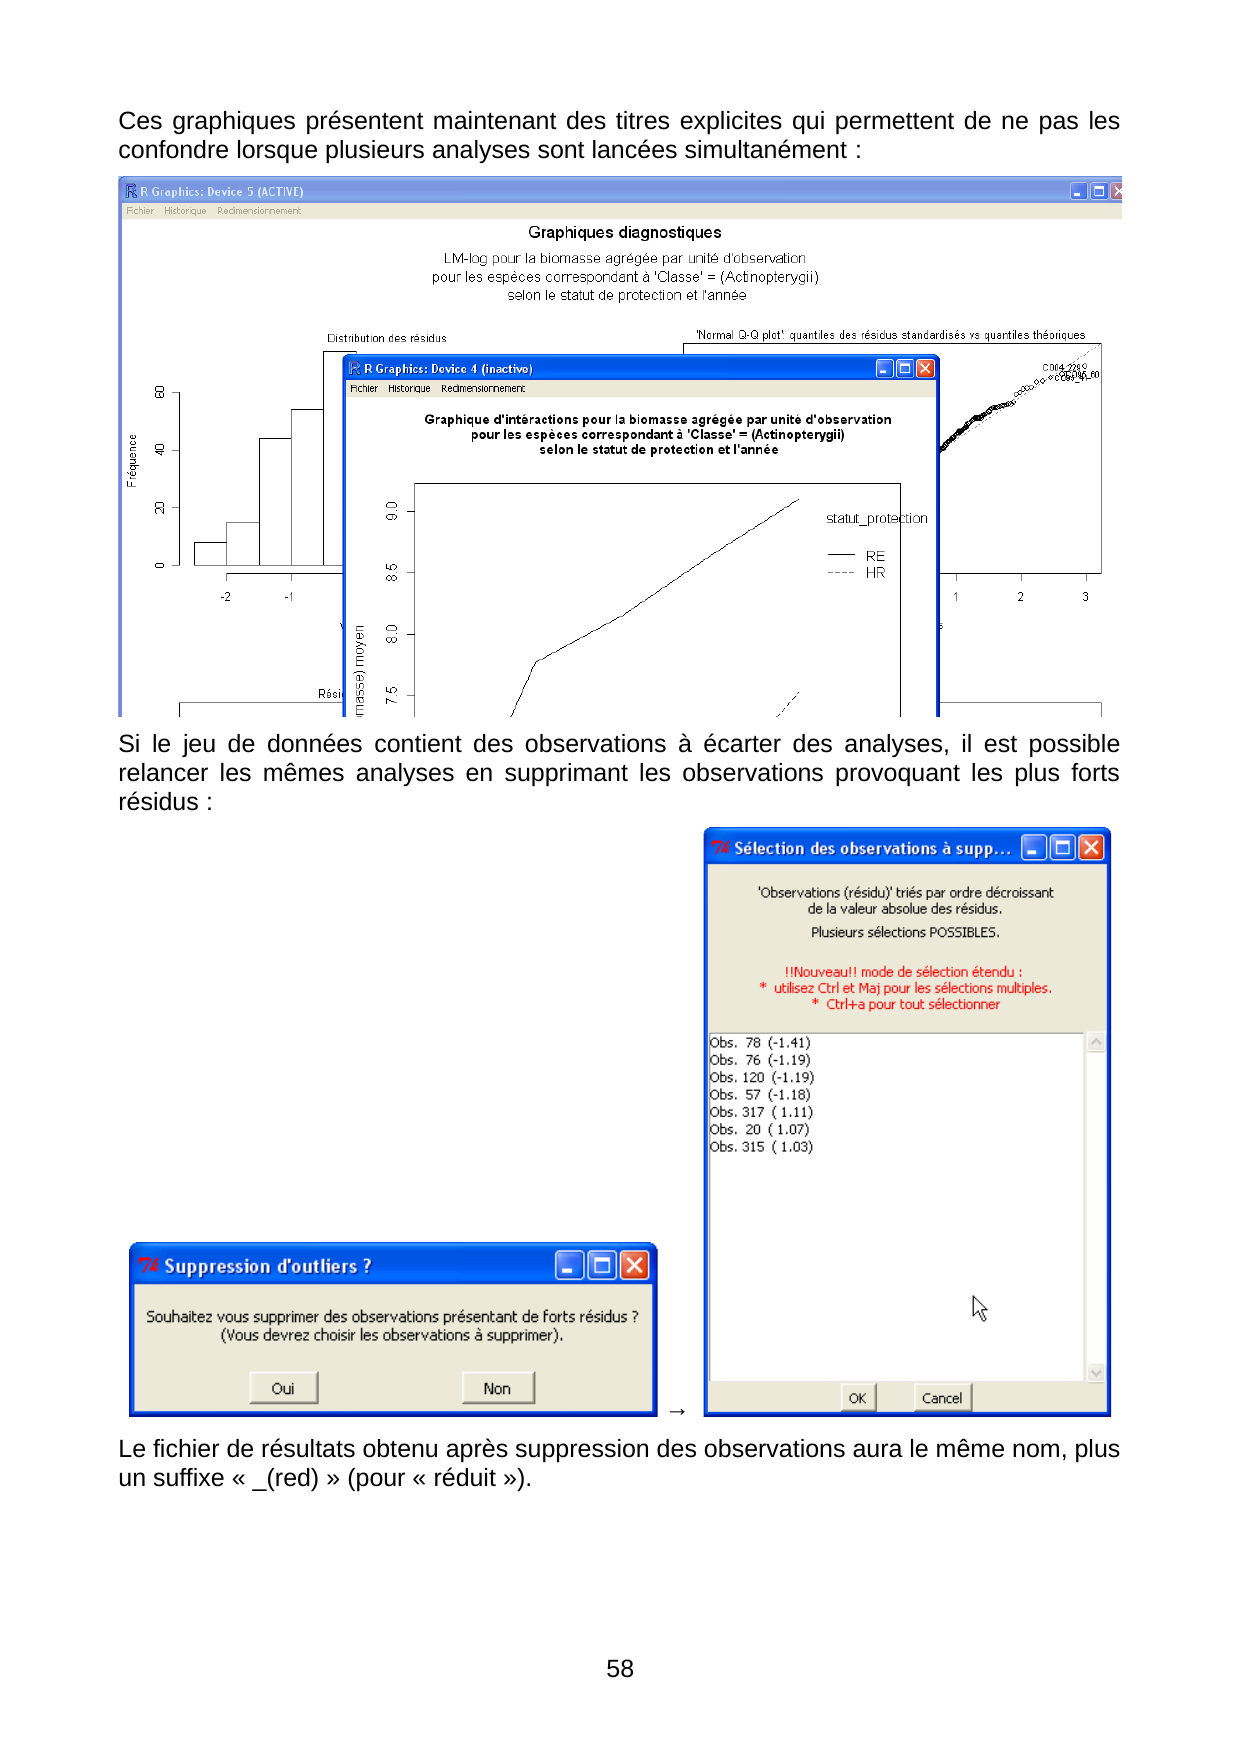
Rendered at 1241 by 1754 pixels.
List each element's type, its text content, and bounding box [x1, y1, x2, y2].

text → [118, 828, 1122, 1422]
text Ces graphiques présentent maintenant des titres explicites qui permettent de ne pas les confondre lorsque plusieurs analyses sont lancées simultanément : [118, 106, 1122, 164]
picture [118, 176, 1123, 717]
text Si le jeu de données contient des observations à écarter des analyses, il est possible relancer les mêmes analyses en supprimant les observations provoquant les plus forts résidus : [118, 729, 1122, 815]
picture [129, 1242, 658, 1417]
text Le fichier de résultats obtenu après suppression des observations aura le même nom, plus un suffixe « _(red) » (pour « réduit »). [118, 1434, 1122, 1492]
picture [703, 827, 1112, 1417]
